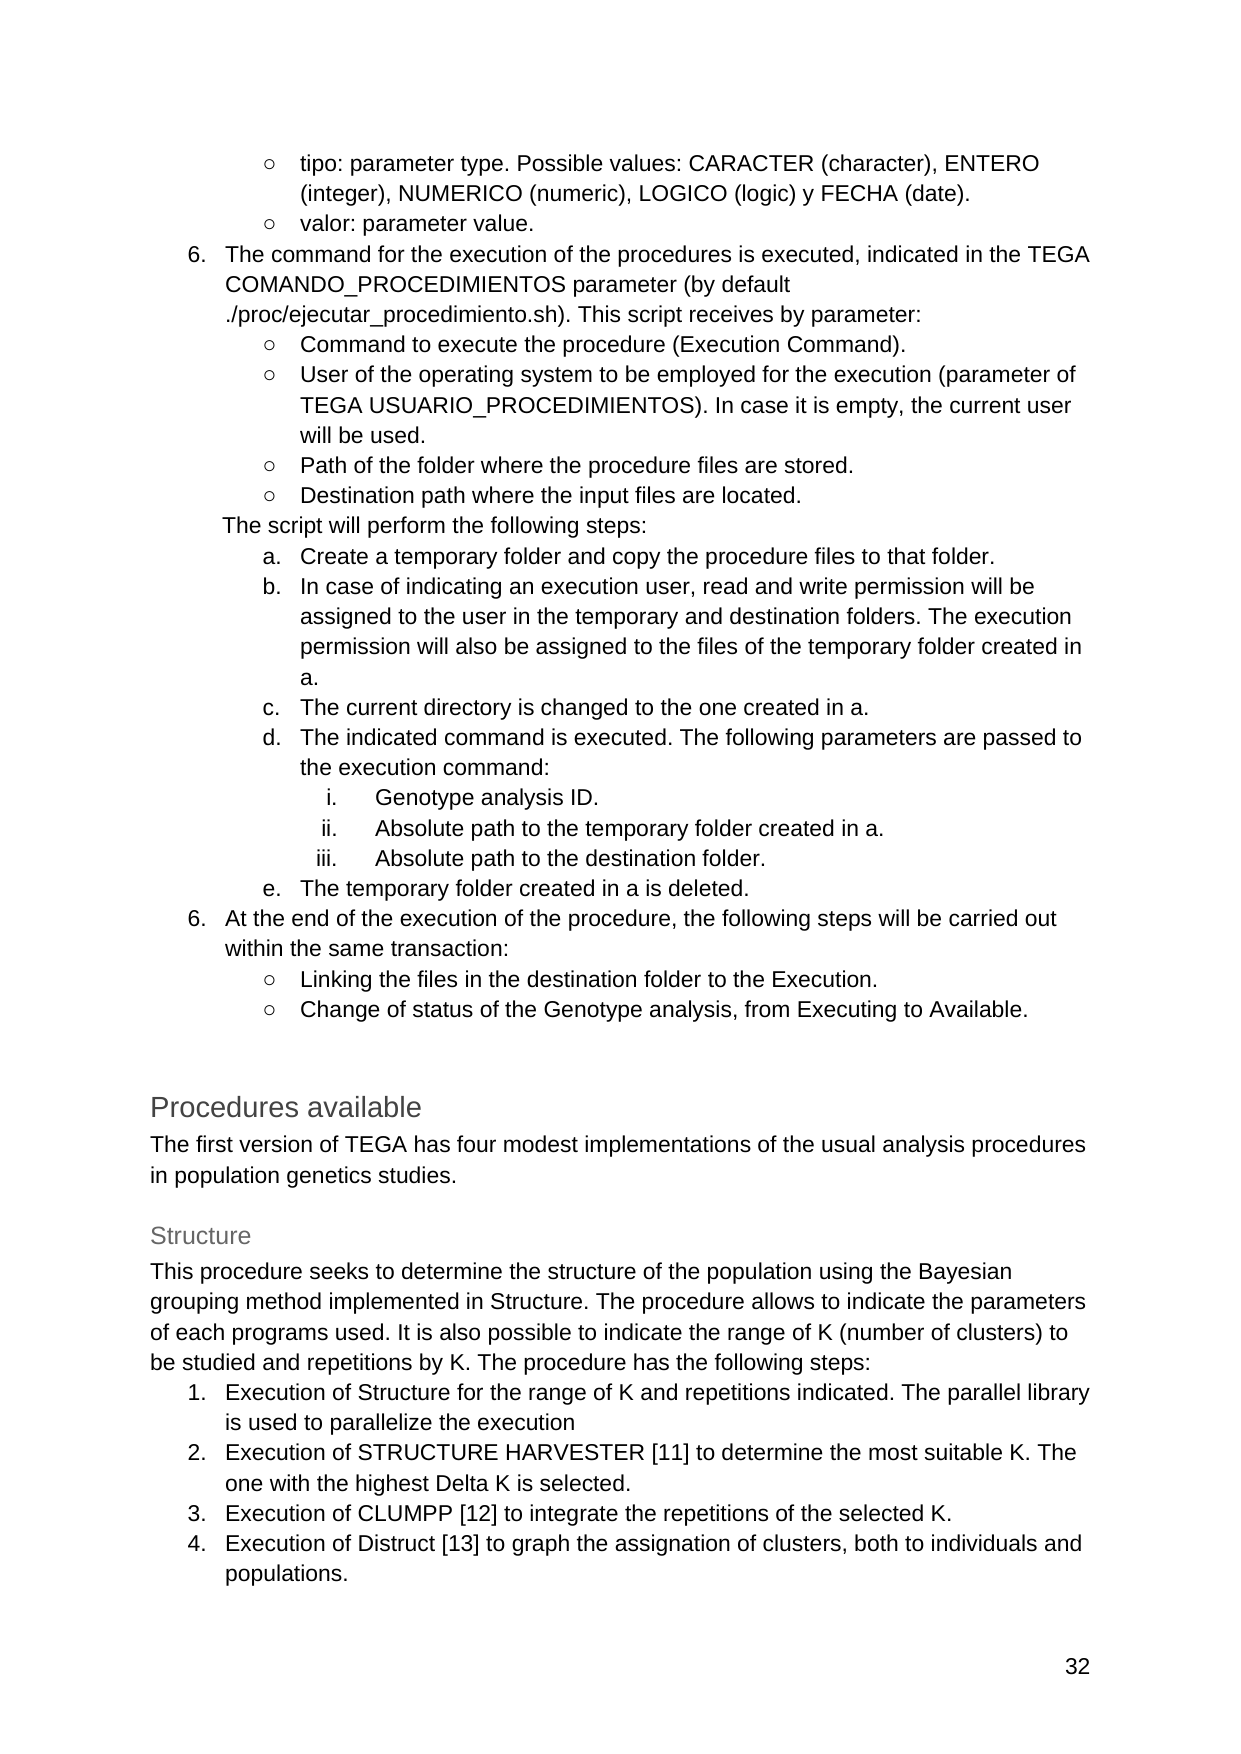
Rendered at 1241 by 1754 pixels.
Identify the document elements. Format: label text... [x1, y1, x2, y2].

list tipo: parameter type. Possible values: CARACTER (character), ENTERO (integer), NUMERICO (numeric), LOGICO (logic) y FECHA (date). [262, 150, 1090, 207]
list valor: parameter value. [262, 210, 1090, 237]
list The indicated command is executed. The following parameters are passed to the execution command: [262, 724, 1090, 781]
list Execution of Structure for the range of K and repetitions indicated. The parallel library is used to parallelize the execution [187, 1379, 1090, 1436]
list Execution of CLUMPP [12] to integrate the repetitions of the selected K. [187, 1500, 1090, 1526]
list Change of status of the Genotype analysis, from Executing to Available. [262, 996, 1090, 1022]
list Execution of Distruct [13] to graph the assignation of clusters, both to individuals and populations. [187, 1530, 1090, 1587]
list The temporary folder created in a is deleted. [262, 875, 1090, 901]
list Absolute path to the temporary folder created in a. [337, 814, 1090, 841]
list Execution of STRUCTURE HARVESTER [11] to determine the most suitable K. The one with the highest Delta K is selected. [187, 1439, 1090, 1496]
list Linking the files in the destination folder to the Execution. [262, 966, 1090, 992]
list Absolute path to the destination folder. [337, 845, 1090, 871]
list Create a temporary folder and copy the procedure files to that folder. [262, 543, 1090, 569]
list User of the operating system to be employed for the execution (parameter of TEGA USUARIO_PROCEDIMIENTOS). In case it is empty, the current user will be used. [262, 361, 1090, 448]
list Destination path where the input files are located. [262, 482, 1090, 509]
list Genotype analysis ID. [337, 784, 1090, 811]
list The command for the execution of the procedures is executed, indicated in the TEGA COMANDO_PROCEDIMIENTOS parameter (by default ./proc/ejecutar_procedimiento.sh). This script receives by parameter: [187, 241, 1090, 327]
text The first version of TEGA has four modest implementations of the usual analysis procedures in population genetics studies. [150, 1131, 1090, 1188]
list At the end of the execution of the procedure, the following steps will be carried out within the same transaction: [187, 905, 1090, 962]
list The current directory is changed to the one created in a. [262, 694, 1090, 720]
subtitle Procedures available [150, 1089, 1090, 1123]
subtitle Structure [150, 1221, 1090, 1250]
text The script will perform the following steps: [222, 512, 1090, 539]
list Path of the folder where the procedure files are stored. [262, 452, 1090, 478]
list In case of indicating an execution user, read and write permission will be assigned to the user in the temporary and destination folders. The execution permission will also be assigned to the files of the temporary folder created in a. [262, 573, 1090, 690]
list Command to execute the procedure (Execution Command). [262, 331, 1090, 358]
text This procedure seeks to determine the structure of the population using the Bayesian grouping method implemented in Structure. The procedure allows to indicate the parameters of each programs used. It is also possible to indicate the range of K (number of clusters) to be studied and repetitions by K. The procedure has the following steps: [150, 1258, 1090, 1375]
